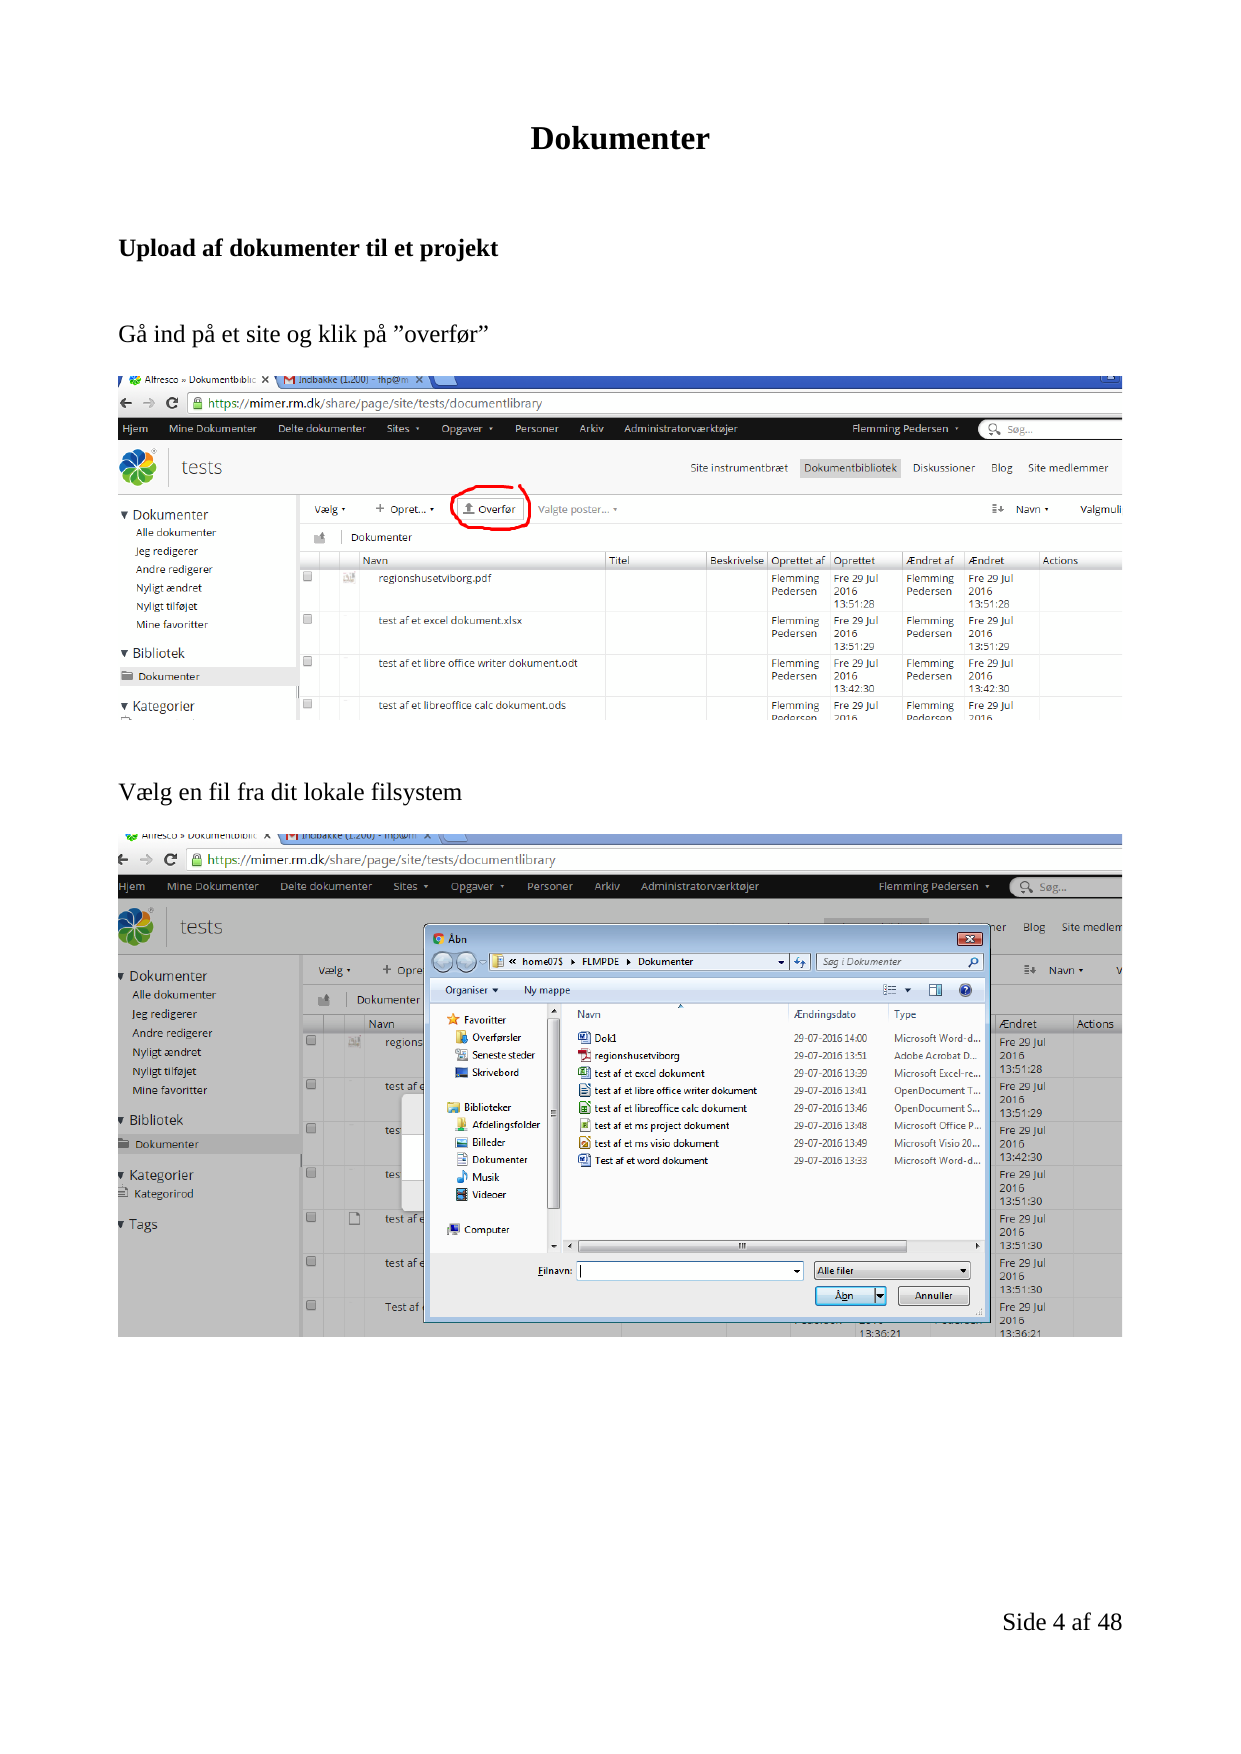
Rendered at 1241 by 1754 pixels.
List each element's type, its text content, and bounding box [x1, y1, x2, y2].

picture [118, 834, 1123, 1337]
picture [118, 376, 1123, 720]
subtitle Upload af dokumenter til et projekt [118, 233, 1122, 262]
text Gå ind på et site og klik på ”overfør” [118, 319, 1122, 348]
subtitle Dokumenter [118, 118, 1122, 156]
text Vælg en fil fra dit lokale filsystem [118, 777, 1122, 806]
